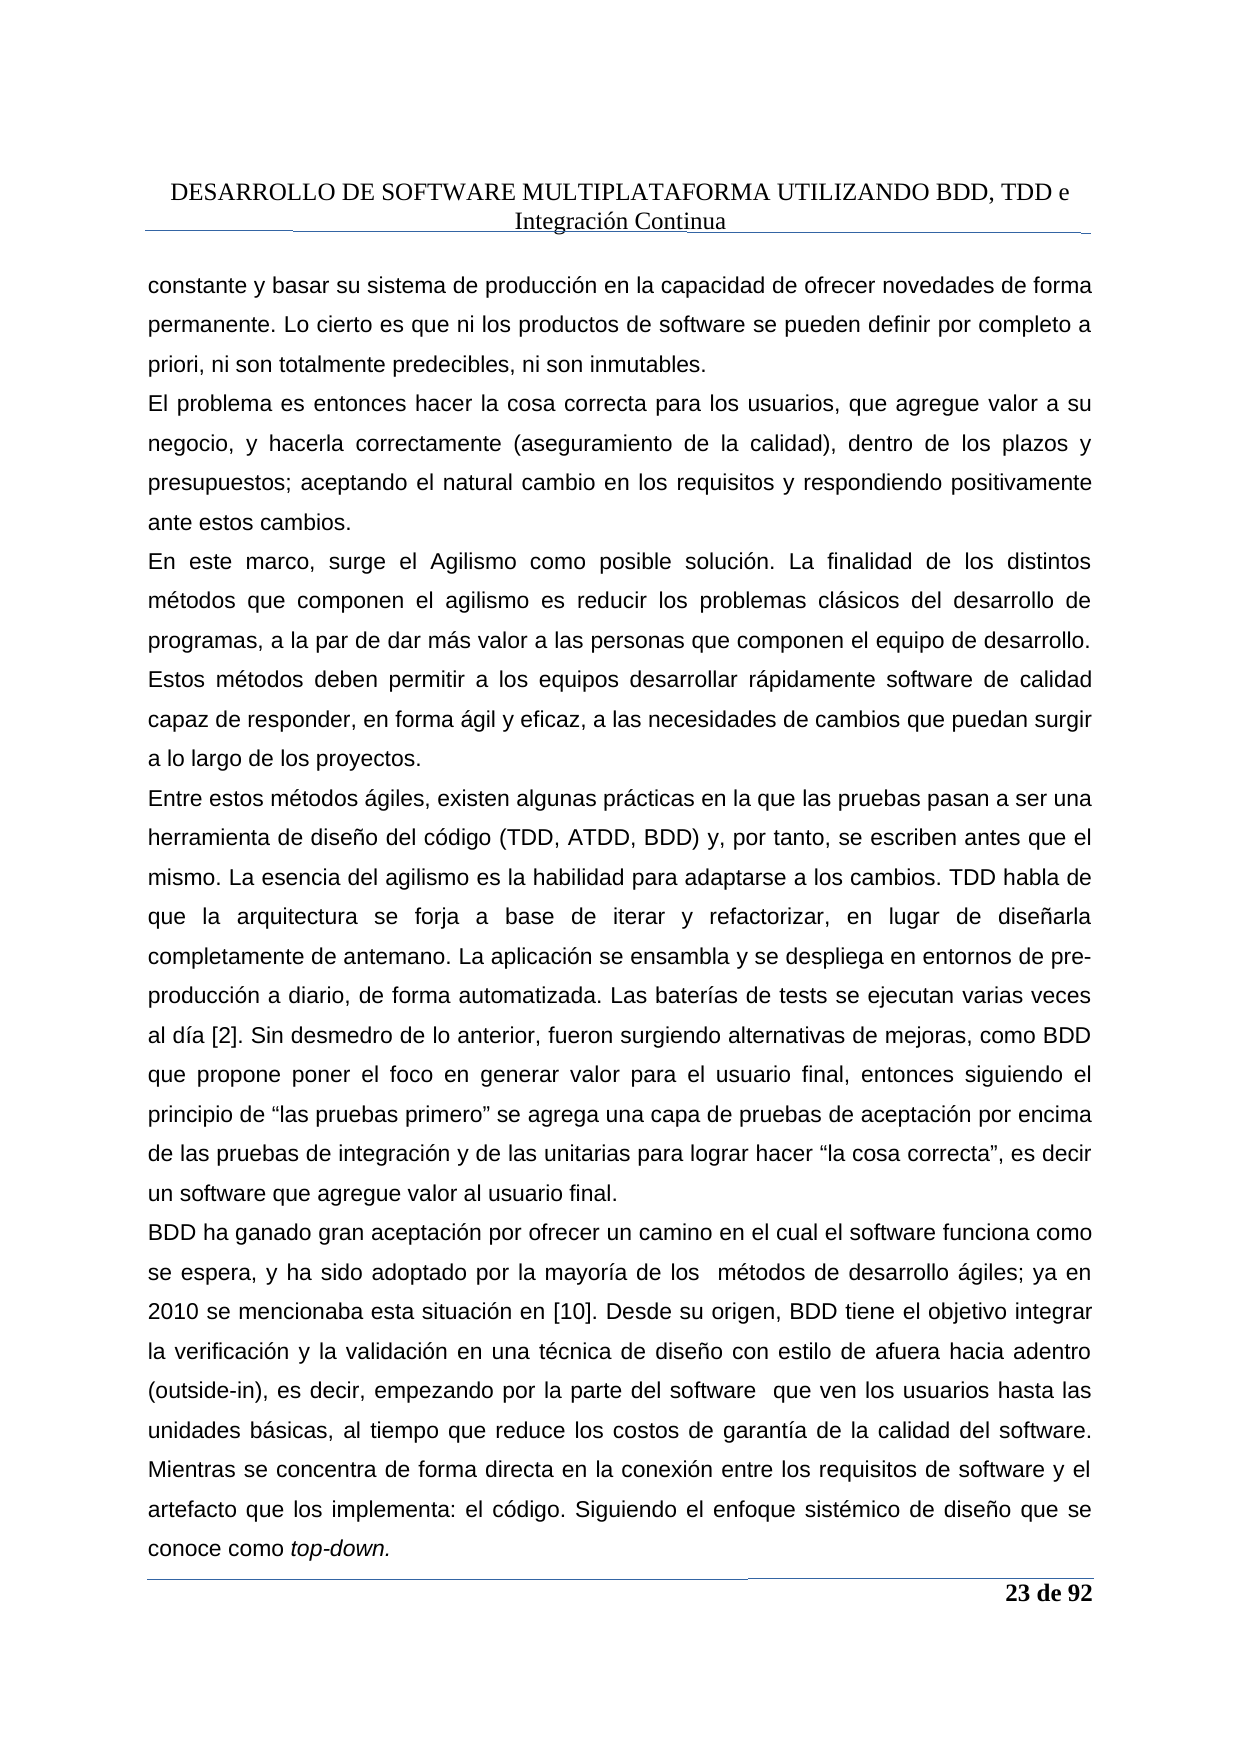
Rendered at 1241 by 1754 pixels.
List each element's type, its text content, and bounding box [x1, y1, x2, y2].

text Entre estos métodos ágiles, existen algunas prácticas en la que las pruebas pasan a ser una herramienta de diseño del código (TDD, ATDD, BDD) y, por tanto, se escriben antes que el mismo. La esencia del agilismo es la habilidad para adaptarse a los cambios. TDD habla de que la arquitectura se forja a base de iterar y refactorizar, en lugar de diseñarla completamente de antemano. La aplicación se ensambla y se despliega en entornos de pre-producción a diario, de forma automatizada. Las baterías de tests se ejecutan varias veces al día [2]. Sin desmedro de lo anterior, fueron surgiendo alternativas de mejoras, como BDD que propone poner el foco en generar valor para el usuario final, entonces siguiendo el principio de “las pruebas primero” se agrega una capa de pruebas de aceptación por encima de las pruebas de integración y de las unitarias para lograr hacer “la cosa correcta”, es decir un software que agregue valor al usuario final. [148, 785, 1093, 1206]
text El problema es entonces hacer la cosa correcta para los usuarios, que agregue valor a su negocio, y hacerla correctamente (aseguramiento de la calidad), dentro de los plazos y presupuestos; aceptando el natural cambio en los requisitos y respondiendo positivamente ante estos cambios. [148, 390, 1093, 535]
text constante y basar su sistema de producción en la capacidad de ofrecer novedades de forma permanente. Lo cierto es que ni los productos de software se pueden definir por completo a priori, ni son totalmente predecibles, ni son inmutables. [148, 272, 1093, 377]
text En este marco, surge el Agilismo como posible solución. La finalidad de los distintos métodos que componen el agilismo es reducir los problemas clásicos del desarrollo de programas, a la par de dar más valor a las personas que componen el equipo de desarrollo. Estos métodos deben permitir a los equipos desarrollar rápidamente software de calidad capaz de responder, en forma ágil y eficaz, a las necesidades de cambios que puedan surgir a lo largo de los proyectos. [148, 548, 1093, 772]
text BDD ha ganado gran aceptación por ofrecer un camino en el cual el software funciona como se espera, y ha sido adoptado por la mayoría de los métodos de desarrollo ágiles; ya en 2010 se mencionaba esta situación en [10]. Desde su origen, BDD tiene el objetivo integrar la verificación y la validación en una técnica de diseño con estilo de afuera hacia adentro (outside-in), es decir, empezando por la parte del software que ven los usuarios hasta las unidades básicas, al tiempo que reduce los costos de garantía de la calidad del software. Mientras se concentra de forma directa en la conexión entre los requisitos de software y el artefacto que los implementa: el código. Siguiendo el enfoque sistémico de diseño que se conoce como top-down. [148, 1219, 1093, 1561]
